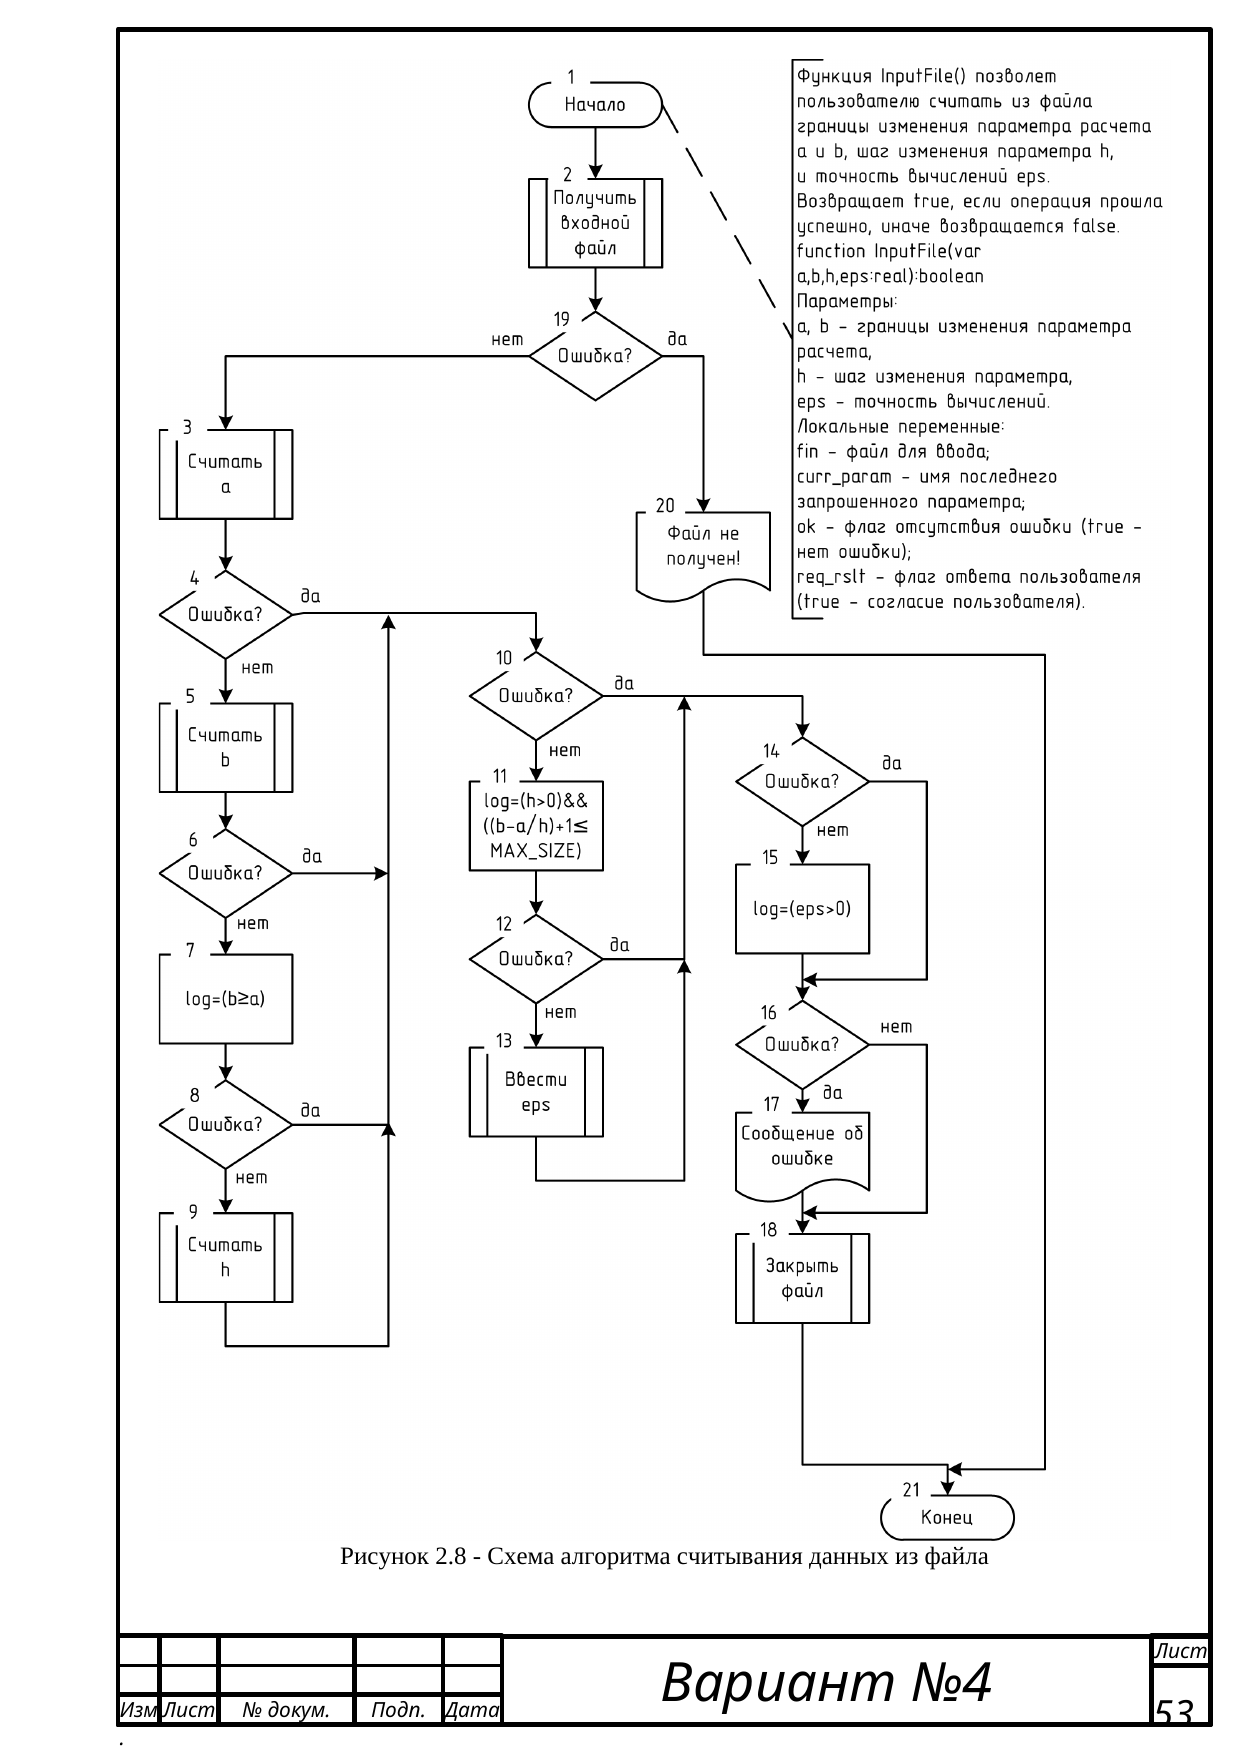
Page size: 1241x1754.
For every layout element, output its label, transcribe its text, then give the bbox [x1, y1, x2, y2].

text Рисунок 2.8 - Схема алгоритма считывания данных из файла [148, 1541, 1181, 1569]
picture [158, 59, 1171, 1541]
